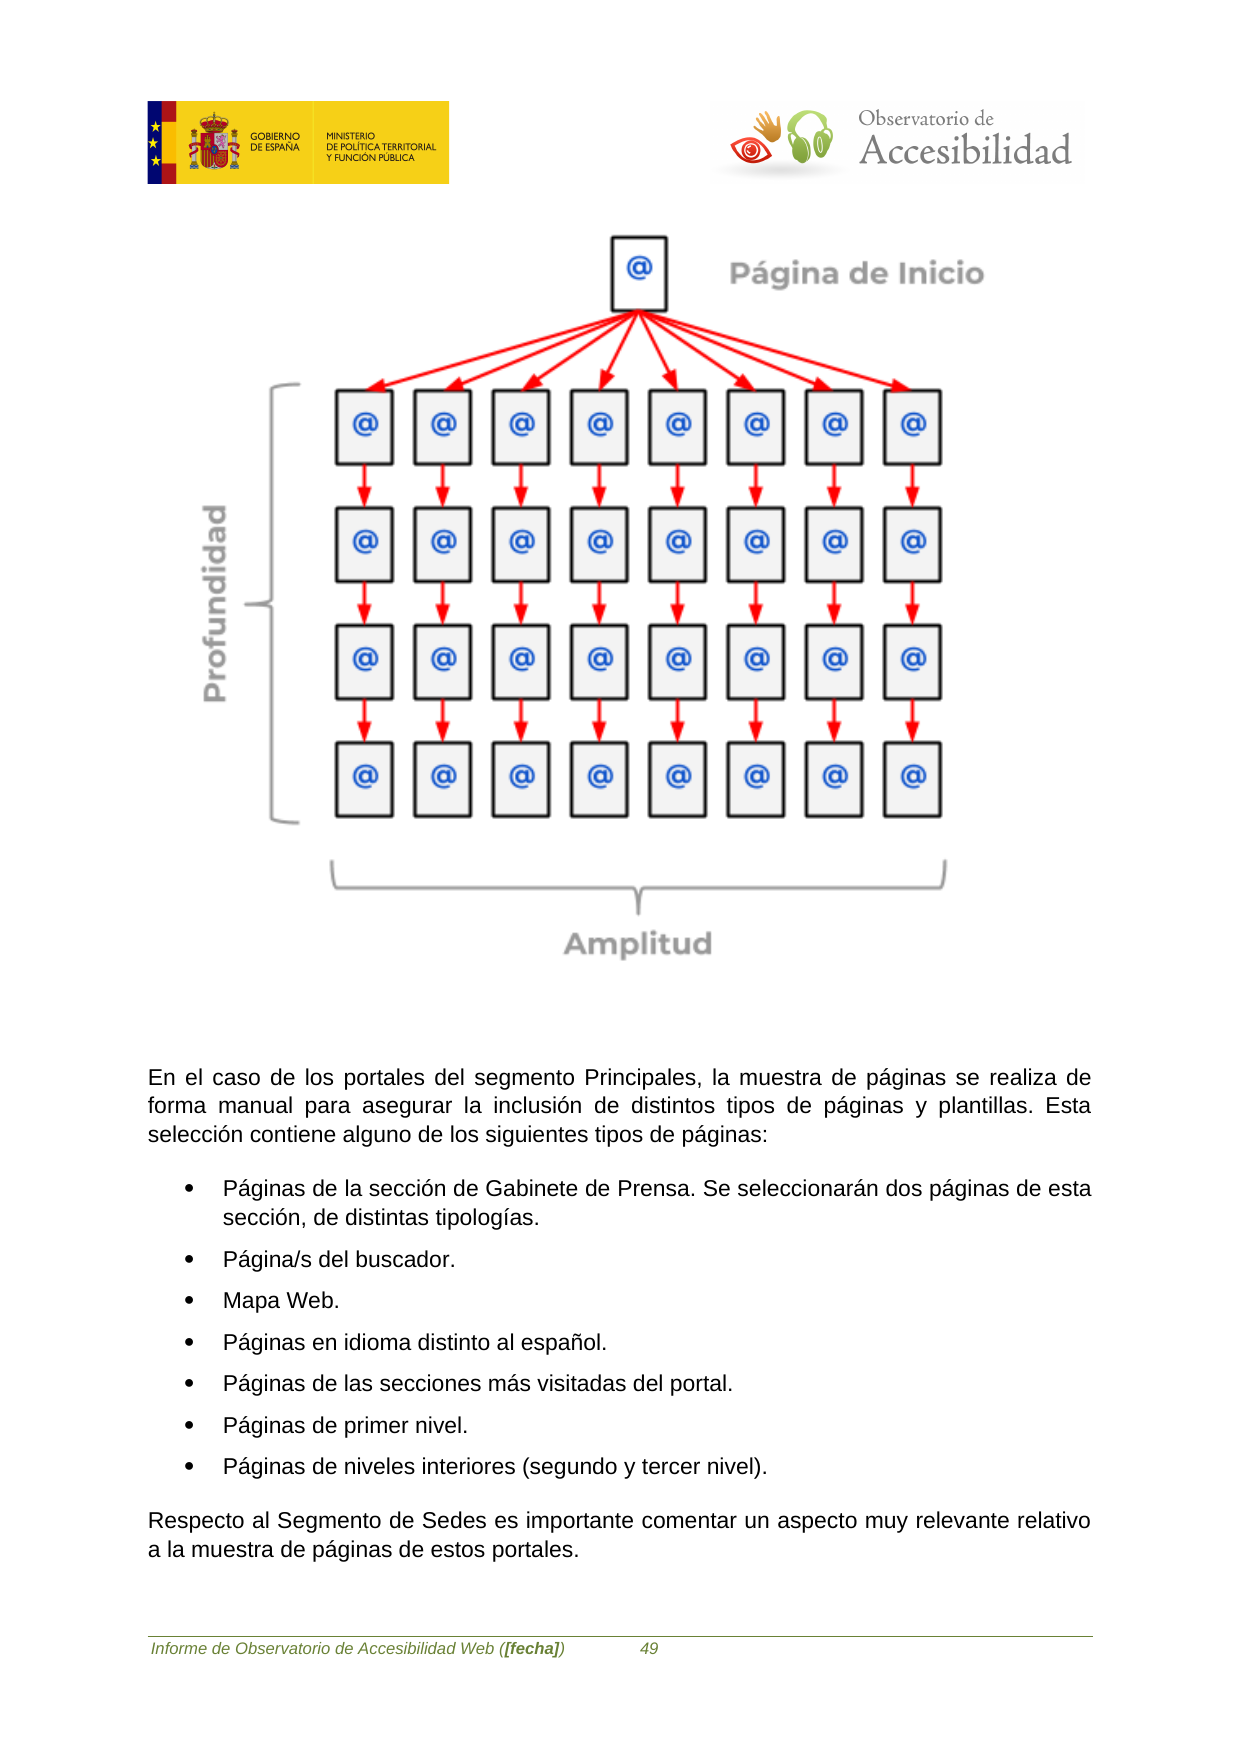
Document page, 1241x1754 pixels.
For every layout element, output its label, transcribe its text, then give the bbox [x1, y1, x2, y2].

picture [147, 101, 450, 184]
list Página/s del buscador. [185, 1246, 1092, 1272]
list Páginas en idioma distinto al español. [185, 1329, 1092, 1355]
list Páginas de la sección de Gabinete de Prensa. Se seleccionarán dos páginas de esta sección, de distintas tipologías. [185, 1175, 1092, 1231]
list Páginas de niveles interiores (segundo y tercer nivel). [185, 1453, 1092, 1479]
picture [710, 101, 1086, 184]
picture [147, 219, 1093, 1013]
text Respecto al Segmento de Sedes es importante comentar un aspecto muy relevante relativo a la muestra de páginas de estos portales. [148, 1507, 1092, 1562]
list Páginas de las secciones más visitadas del portal. [185, 1370, 1092, 1396]
list Páginas de primer nivel. [185, 1412, 1092, 1438]
text En el caso de los portales del segmento Principales, la muestra de páginas se realiza de forma manual para asegurar la inclusión de distintos tipos de páginas y plantillas. Esta selección contiene alguno de los siguientes tipos de páginas: [148, 1063, 1092, 1148]
list Mapa Web. [185, 1287, 1092, 1313]
